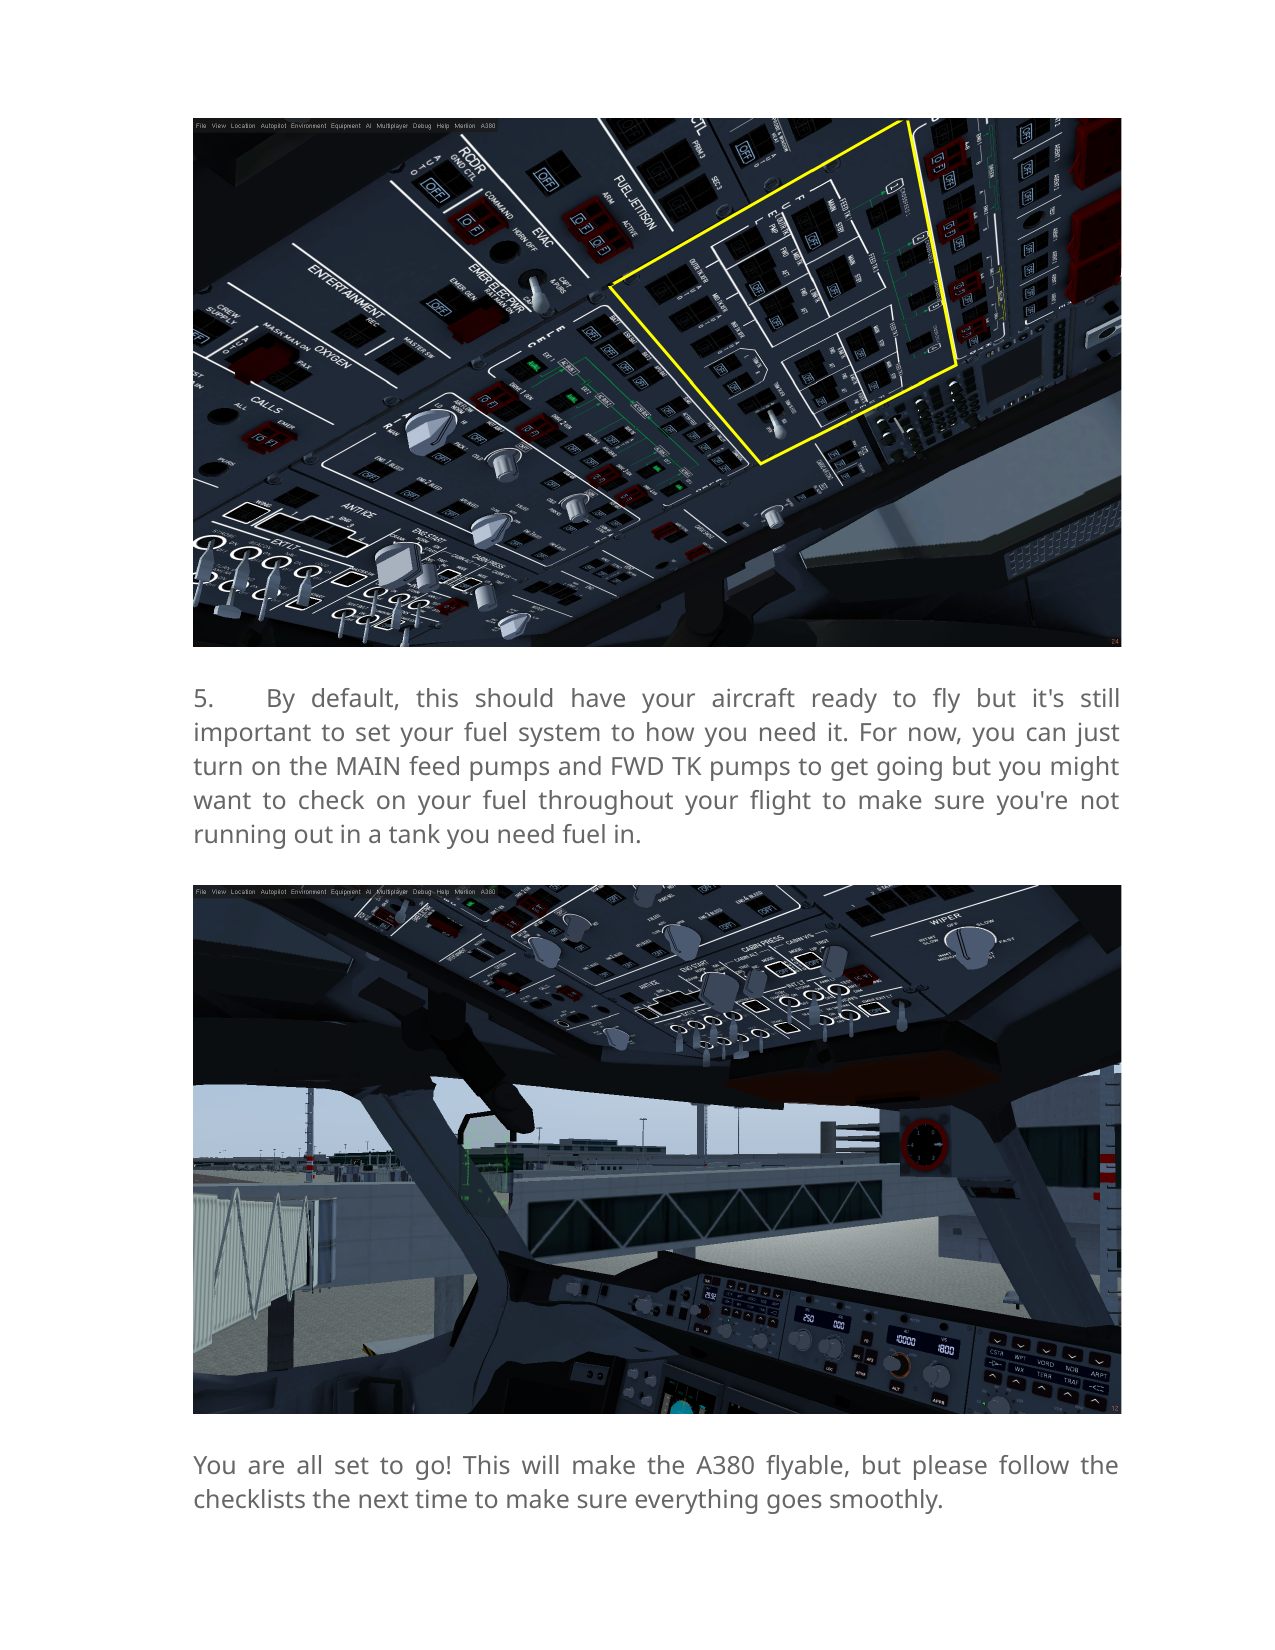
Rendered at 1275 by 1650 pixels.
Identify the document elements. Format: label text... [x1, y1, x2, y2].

picture [193, 118, 1122, 647]
text You are all set to go! This will make the A380 flyable, but please follow the checklists the next time to make sure everything goes smoothly. [193, 1447, 1121, 1515]
picture [193, 885, 1122, 1414]
text 5. By default, this should have your aircraft ready to fly but it's still important to set your fuel system to how you need it. For now, you can just turn on the MAIN feed pumps and FWD TK pumps to get going but you might want to check on your fuel throughout your flight to make sure you're not running out in a tank you need fuel in. [193, 681, 1121, 851]
